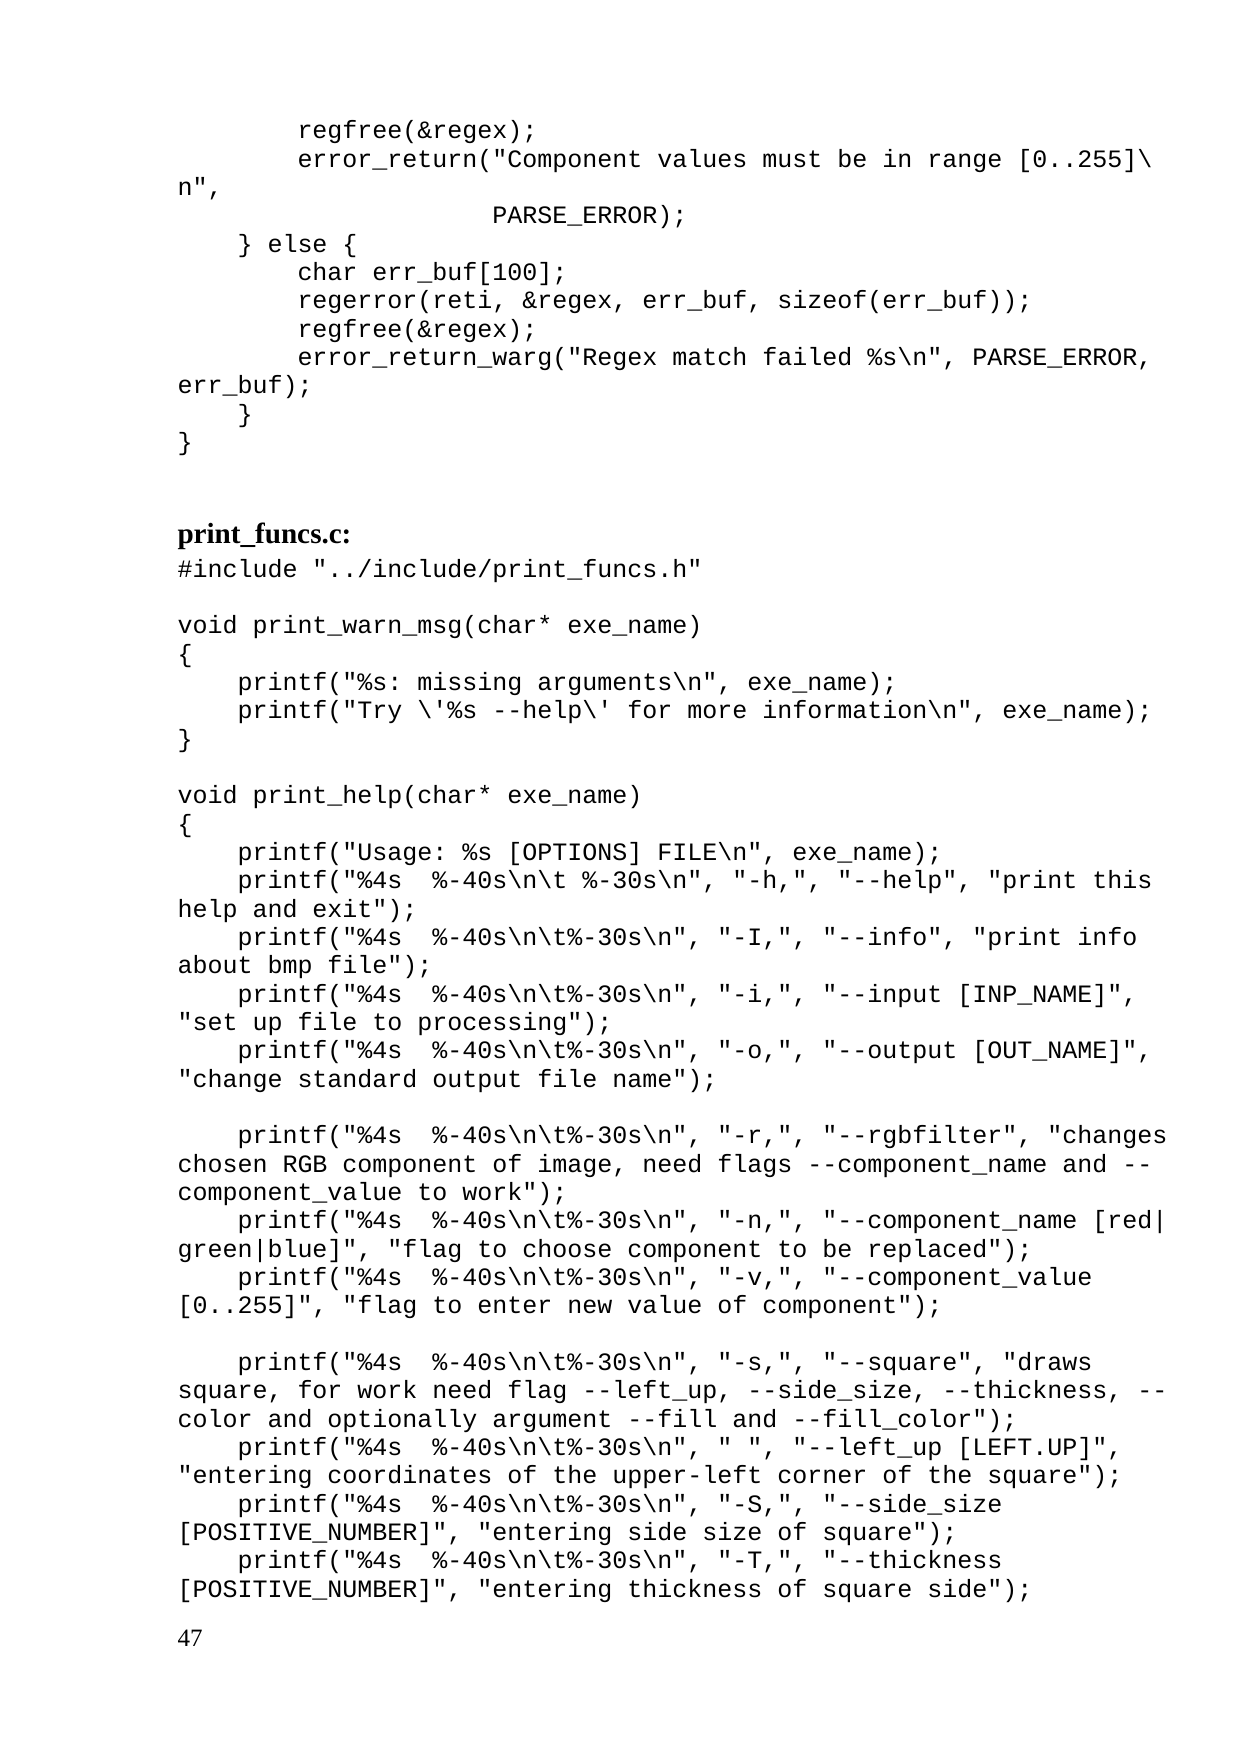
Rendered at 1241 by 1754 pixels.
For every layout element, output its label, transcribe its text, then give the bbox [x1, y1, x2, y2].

text printf("%4s %-40s\n\t %-30s\n", "-h,", "--help", "print this help and exit"); [177, 868, 1181, 925]
text regerror(reti, &regex, err_buf, sizeof(err_buf)); [177, 288, 1181, 316]
text #include "../include/print_funcs.h" [177, 556, 1181, 585]
text regfree(&regex); [177, 118, 1181, 146]
text printf("%4s %-40s\n\t%-30s\n", "-i,", "--input [INP_NAME]", "set up file to processing"); [177, 981, 1181, 1038]
text printf("%4s %-40s\n\t%-30s\n", "-s,", "--square", "draws square, for work need flag --left_up, --side_size, --thickness, --color and optionally argument --fill and --fill_color"); [177, 1350, 1181, 1435]
text printf("%4s %-40s\n\t%-30s\n", "-v,", "--component_value [0..255]", "flag to enter new value of component"); [177, 1265, 1181, 1321]
text printf("%4s %-40s\n\t%-30s\n", "-I,", "--info", "print info about bmp file"); [177, 925, 1181, 981]
text error_return_warg("Regex match failed %s\n", PARSE_ERROR, err_buf); [177, 345, 1181, 401]
text { [177, 641, 1181, 670]
text printf("%s: missing arguments\n", exe_name); [177, 670, 1181, 698]
text printf("Try \'%s --help\' for more information\n", exe_name); [177, 698, 1181, 726]
text } else { [177, 231, 1181, 260]
text printf("%4s %-40s\n\t%-30s\n", "-n,", "--component_name [red|green|blue]", "flag to choose component to be replaced"); [177, 1208, 1181, 1265]
text printf("%4s %-40s\n\t%-30s\n", "-T,", "--thickness [POSITIVE_NUMBER]", "entering thickness of square side"); [177, 1548, 1181, 1605]
text void print_help(char* exe_name) [177, 783, 1181, 811]
text char err_buf[100]; [177, 260, 1181, 288]
text printf("%4s %-40s\n\t%-30s\n", "-o,", "--output [OUT_NAME]", "change standard output file name"); [177, 1038, 1181, 1095]
text regfree(&regex); [177, 316, 1181, 345]
text { [177, 811, 1181, 840]
text printf("%4s %-40s\n\t%-30s\n", " ", "--left_up [LEFT.UP]", "entering coordinates of the upper-left corner of the square"); [177, 1435, 1181, 1491]
text } [177, 401, 1181, 430]
subtitle print_funcs.c: [177, 517, 1181, 550]
text error_return("Component values must be in range [0..255]\n", [177, 146, 1181, 203]
text printf("%4s %-40s\n\t%-30s\n", "-r,", "--rgbfilter", "changes chosen RGB component of image, need flags --component_name and --component_value to work"); [177, 1123, 1181, 1208]
text } [177, 726, 1181, 755]
text PARSE_ERROR); [177, 203, 1181, 231]
text void print_warn_msg(char* exe_name) [177, 613, 1181, 641]
text } [177, 430, 1181, 458]
text printf("Usage: %s [OPTIONS] FILE\n", exe_name); [177, 840, 1181, 868]
text printf("%4s %-40s\n\t%-30s\n", "-S,", "--side_size [POSITIVE_NUMBER]", "entering side size of square"); [177, 1491, 1181, 1548]
